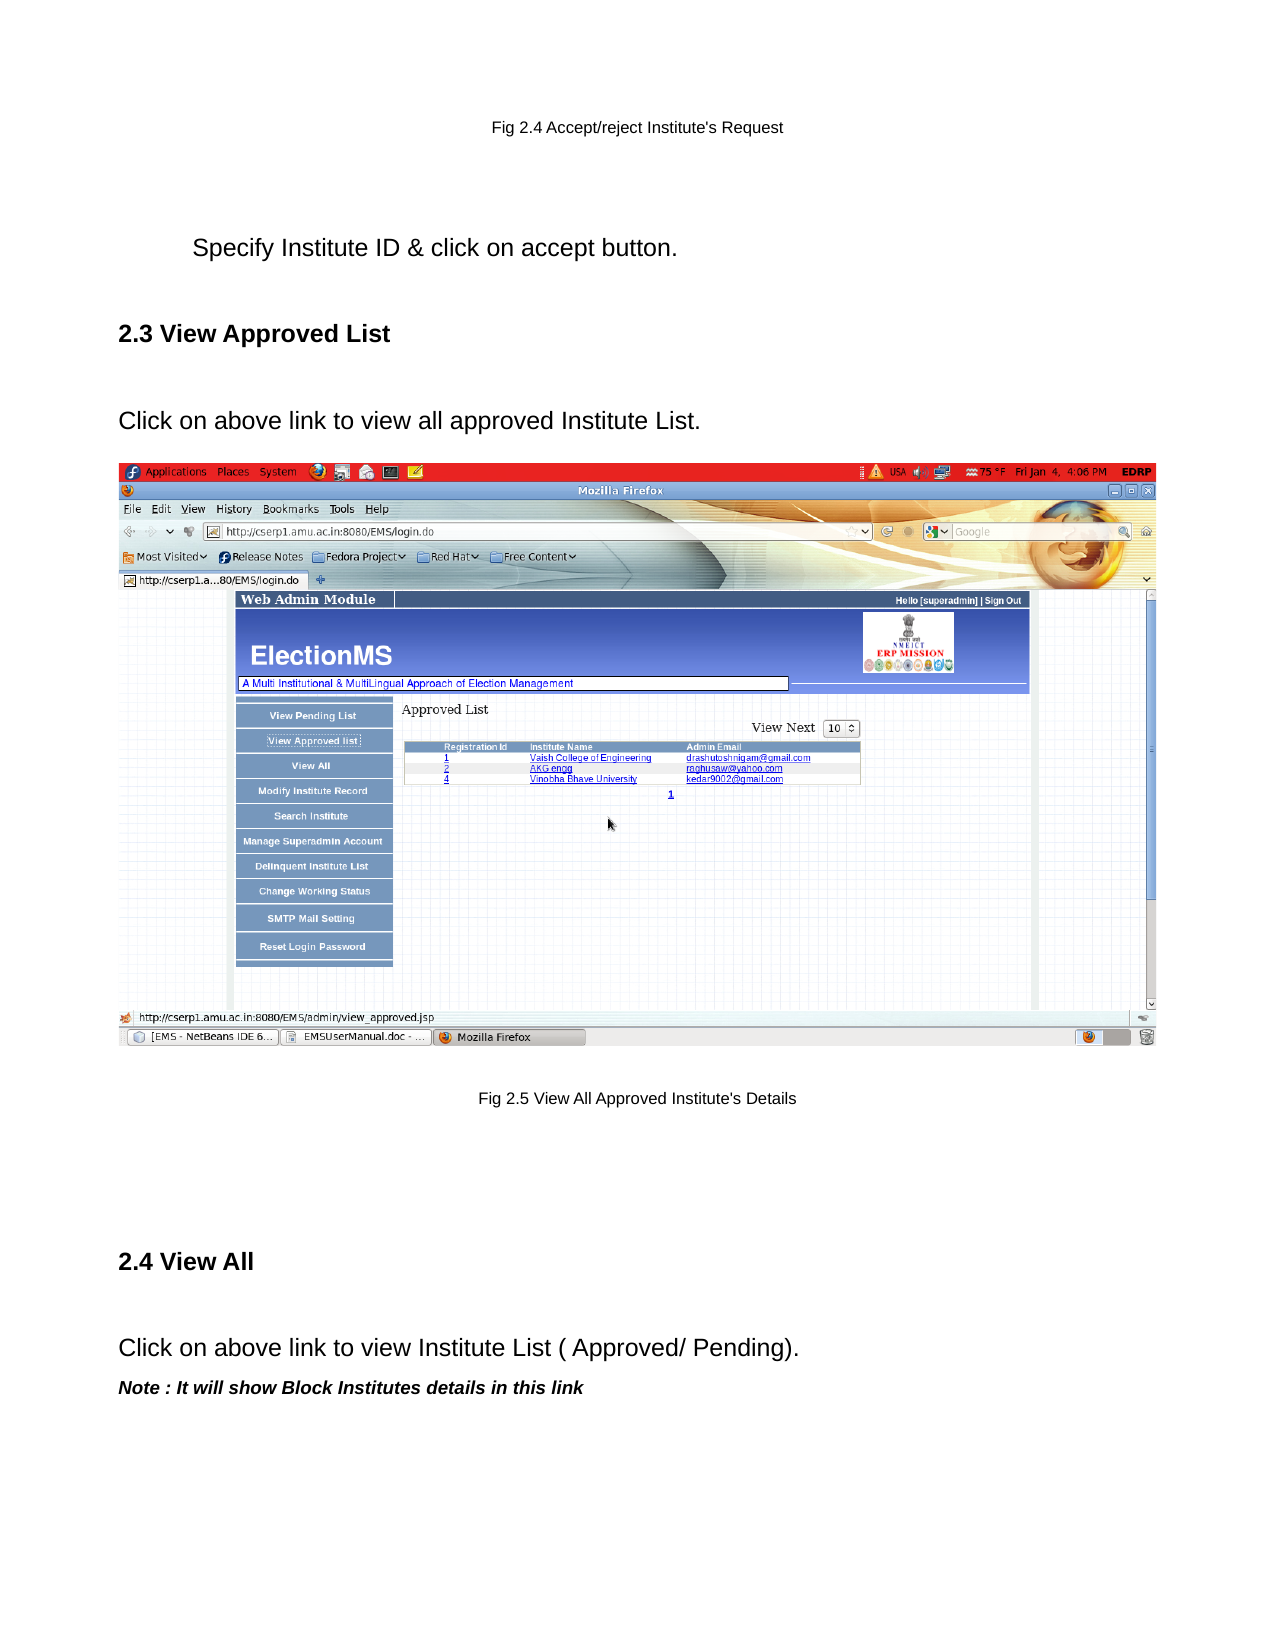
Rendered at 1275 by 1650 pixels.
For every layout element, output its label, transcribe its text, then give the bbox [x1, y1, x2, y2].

text 2.3 View Approved List [118, 319, 1157, 348]
text Fig 2.5 View All Approved Institute's Details [118, 1089, 1157, 1108]
text Fig 2.4 Accept/reject Institute's Request [118, 118, 1157, 137]
text Click on above link to view Institute List ( Approved/ Pending). [118, 1333, 1157, 1362]
text Note : It will show Block Institutes details in this link [118, 1376, 1157, 1398]
picture [118, 463, 1157, 1046]
text Specify Institute ID & click on accept button. [118, 233, 1157, 262]
text 2.4 View All [118, 1247, 1157, 1276]
text Click on above link to view all approved Institute List. [118, 406, 1157, 434]
